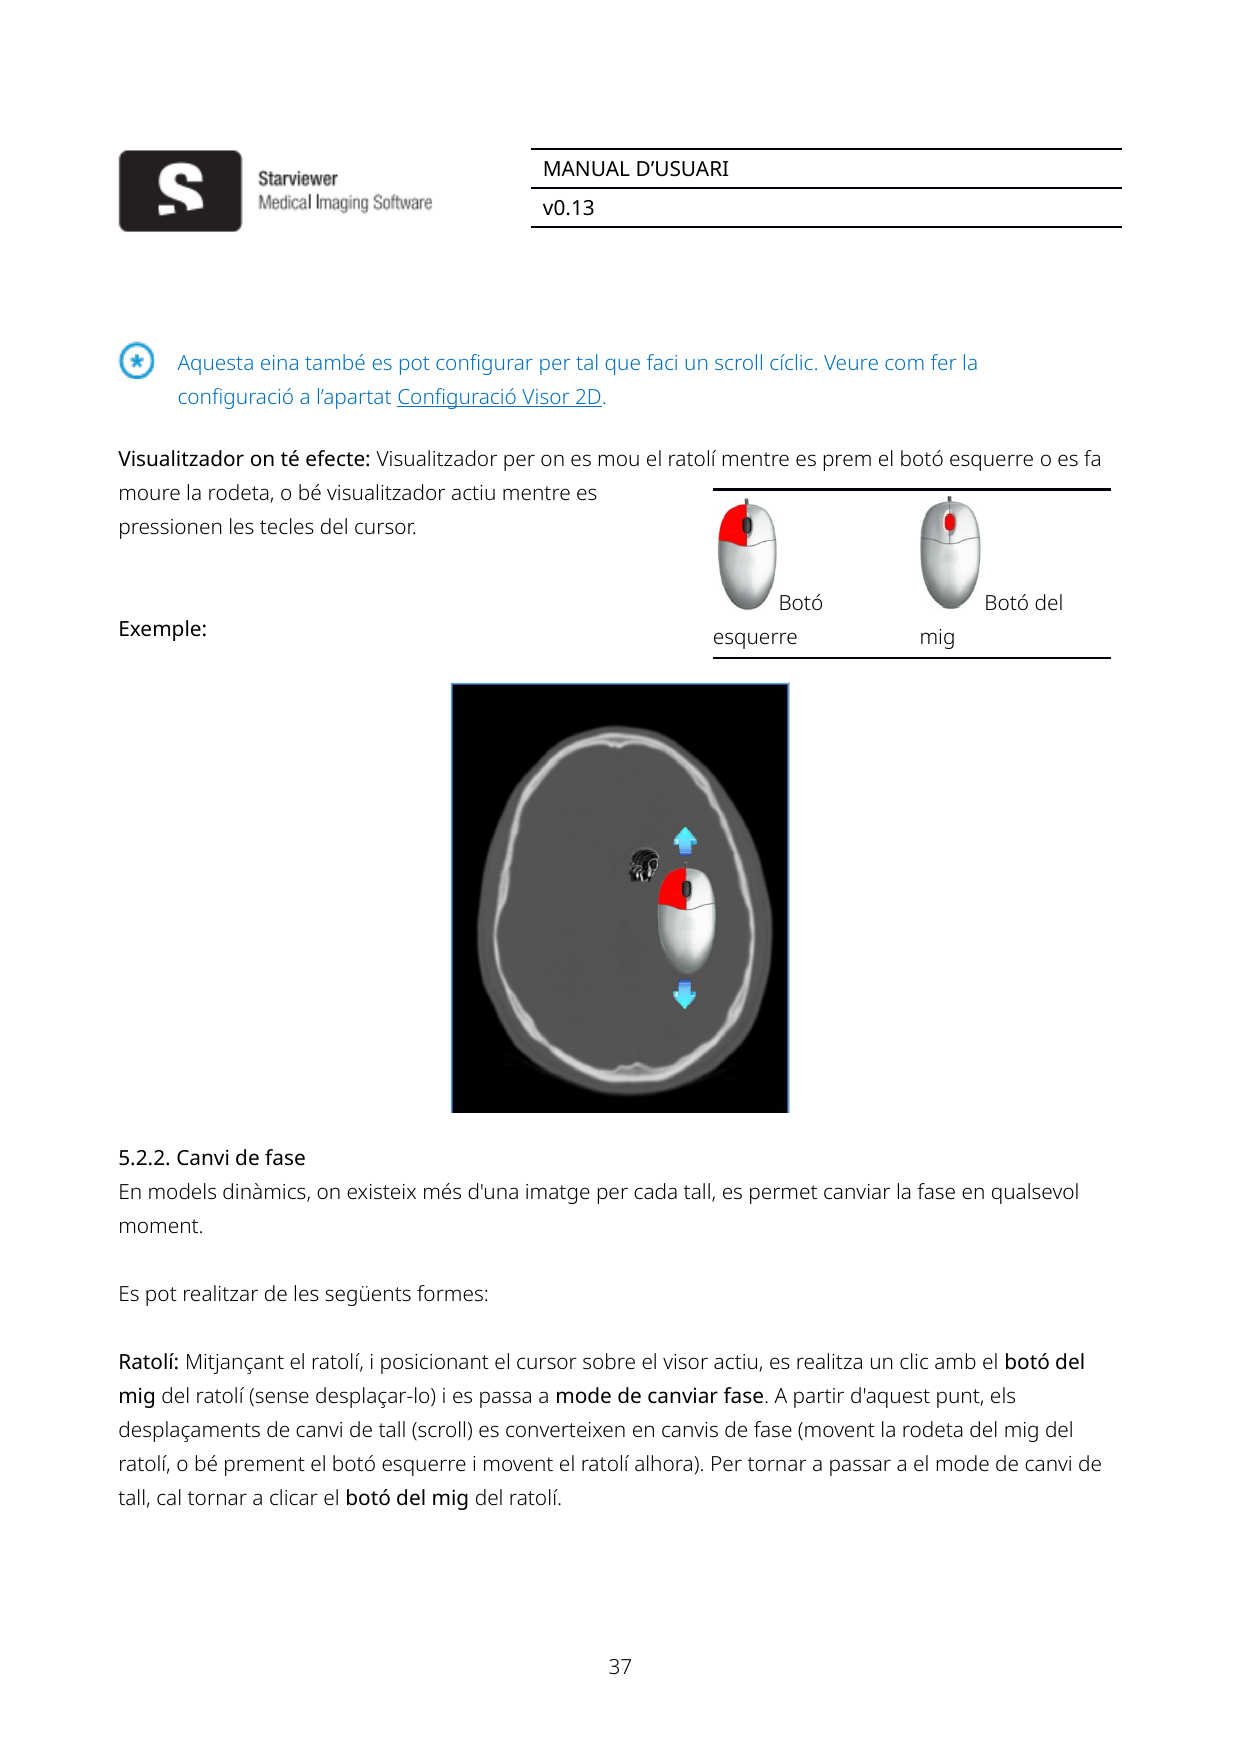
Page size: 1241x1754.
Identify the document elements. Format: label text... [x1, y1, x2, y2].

picture [450, 682, 790, 1113]
text [1111, 614, 1122, 643]
text Es pot realitzar de les següents formes: [118, 1279, 1122, 1308]
table_header [107, 341, 166, 410]
picture [715, 496, 779, 611]
text En models dinàmics, on existeix més d'una imatge per cada tall, es permet canviar la fase en qualsevol moment. [118, 1177, 1122, 1239]
table_header [124, 348, 150, 375]
text Visualitzador on té efecte: Visualitzador per on es mou el ratolí mentre es prem el botó esquerre o es fa moure la rodeta, o bé visualitzador actiu mentre es pressionen les tecles del cursor. [118, 444, 1122, 541]
table_header Botó del mig [919, 491, 1111, 657]
text Exemple: [118, 614, 713, 643]
subtitle Canvi de fase [118, 1143, 1122, 1171]
table_header Botó esquerre [713, 491, 919, 657]
text Ratolí: Mitjançant el ratolí, i posicionant el cursor sobre el visor actiu, es realitza un clic amb el botó del mig del ratolí (sense desplaçar-lo) i es passa a mode de canviar fase. A partir d'aquest punt, els desplaçaments de canvi de tall (scroll) es converteixen en canvis de fase (movent la rodeta del mig del ratolí, o bé prement el botó esquerre i movent el ratolí alhora). Per tornar a passar a el mode de canvi de tall, cal tornar a clicar el botó del mig del ratolí. [118, 1347, 1122, 1512]
picture [919, 496, 985, 611]
table_header Aquesta eina també es pot configurar per tal que faci un scroll cíclic. Veure com fer la configuració a l’apartat Configuració Visor 2D. [166, 341, 1090, 410]
